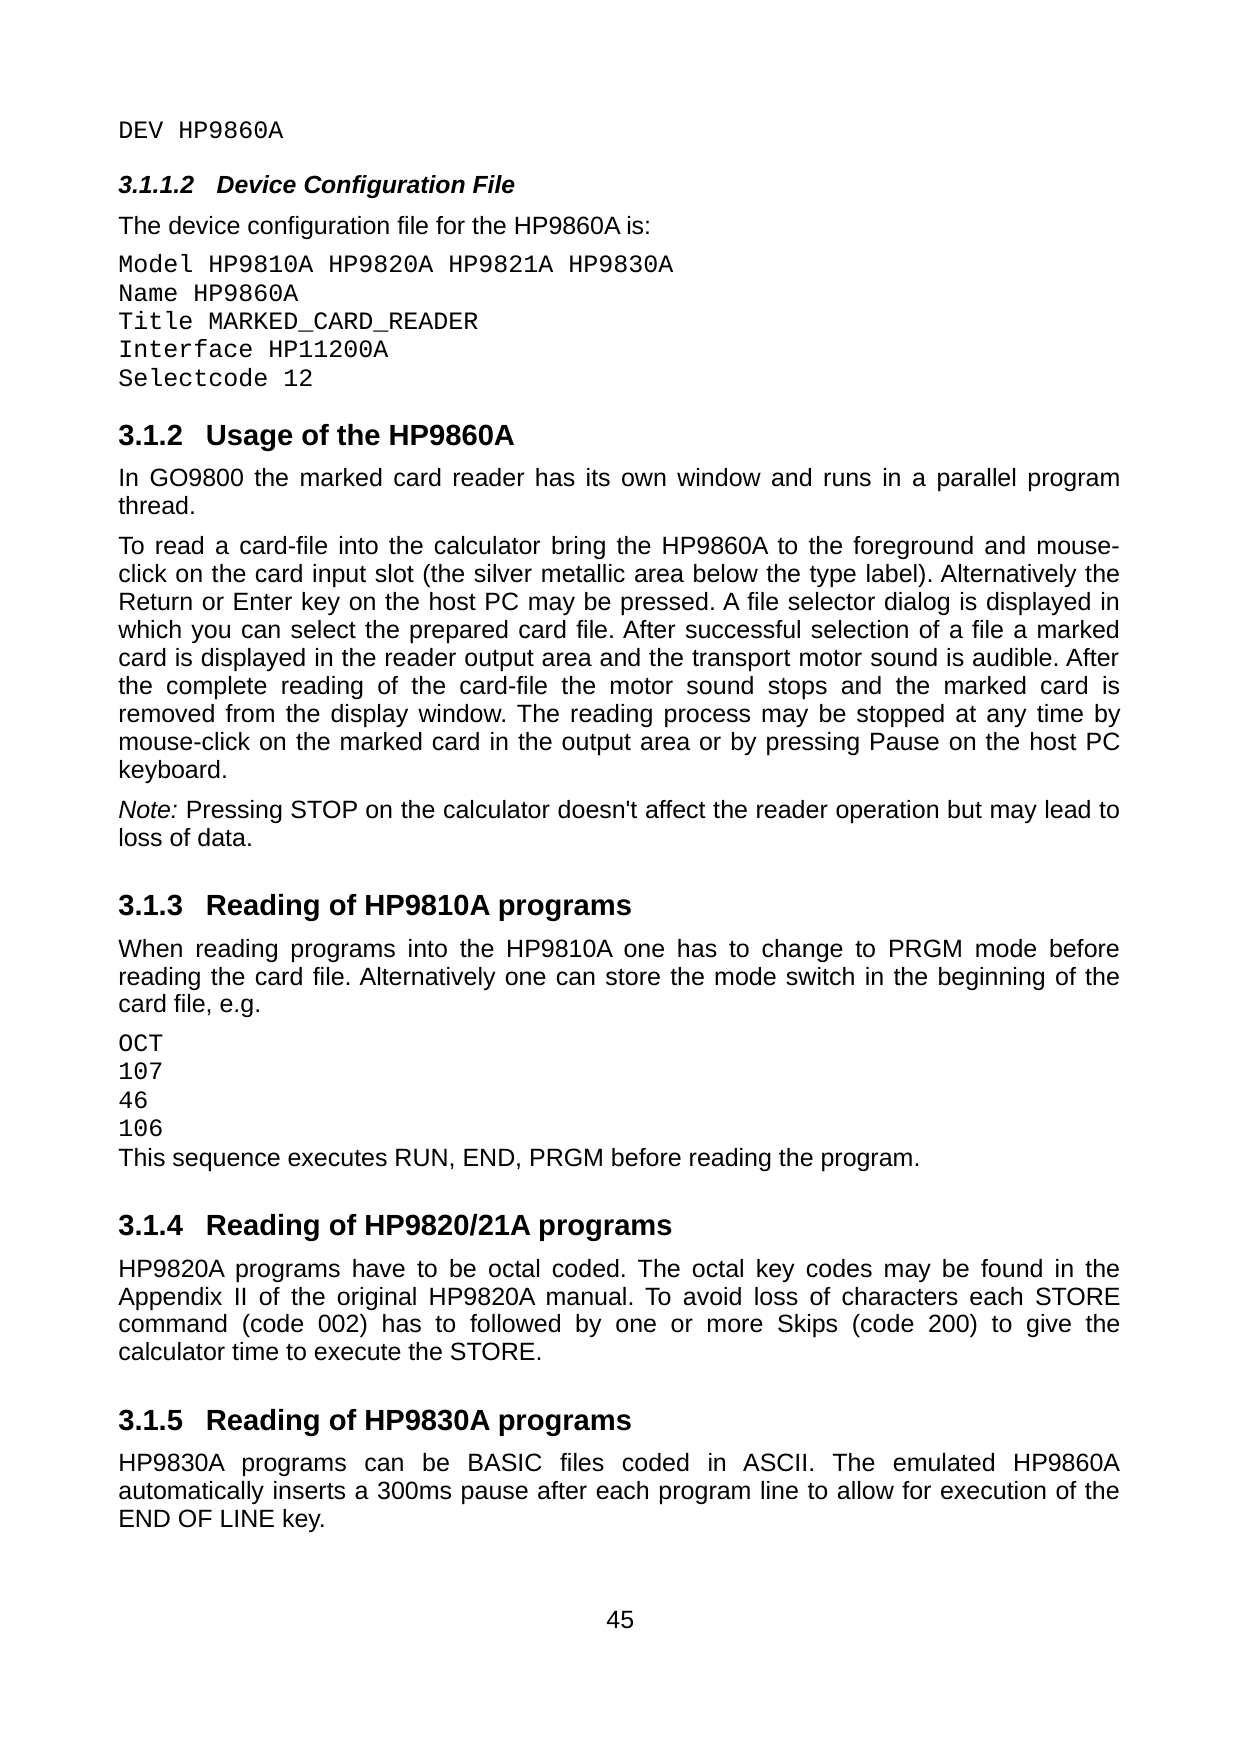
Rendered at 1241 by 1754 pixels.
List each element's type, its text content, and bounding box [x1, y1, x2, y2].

subtitle Reading of HP9810A programs [118, 889, 1122, 922]
text Model HP9810A HP9820A HP9821A HP9830A [118, 252, 1122, 280]
text Selectcode 12 [118, 365, 1122, 394]
text 107 [118, 1059, 1122, 1087]
text In GO9800 the marked card reader has its own window and runs in a parallel program thread. [118, 464, 1122, 520]
text To read a card-file into the calculator bring the HP9860A to the foreground and mouse-click on the card input slot (the silver metallic area below the type label). Alternatively the Return or Enter key on the host PC may be pressed. A file selector dialog is displayed in which you can select the prepared card file. After successful selection of a file a marked card is displayed in the reader output area and the transport motor sound is audible. After the complete reading of the card-file the motor sound stops and the marked card is removed from the display window. The reading process may be stopped at any time by mouse-click on the marked card in the output area or by pressing Pause on the host PC keyboard. [118, 532, 1122, 783]
text This sequence executes RUN, END, PRGM before reading the program. [118, 1144, 1122, 1172]
text Name HP9860A [118, 280, 1122, 309]
subtitle Reading of HP9830A programs [118, 1404, 1122, 1436]
text 46 [118, 1087, 1122, 1116]
subtitle Reading of HP9820/21A programs [118, 1209, 1122, 1242]
text When reading programs into the HP9810A one has to change to PRGM mode before reading the card file. Alternatively one can store the mode switch in the beginning of the card file, e.g. [118, 934, 1122, 1018]
text The device configuration file for the HP9860A is: [118, 212, 1122, 239]
text DEV HP9860A [118, 118, 1122, 146]
text OCT [118, 1031, 1122, 1059]
text 106 [118, 1116, 1122, 1144]
text Title MARKED_CARD_READER [118, 309, 1122, 337]
subtitle Usage of the HP9860A [118, 419, 1122, 451]
text Interface HP11200A [118, 337, 1122, 365]
subtitle Device Configuration File [118, 171, 1122, 199]
text Note: Pressing STOP on the calculator doesn't affect the reader operation but may lead to loss of data. [118, 796, 1122, 852]
text HP9830A programs can be BASIC files coded in ASCII. The emulated HP9860A automatically inserts a 300ms pause after each program line to allow for execution of the END OF LINE key. [118, 1449, 1122, 1532]
text HP9820A programs have to be octal coded. The octal key codes may be found in the Appendix II of the original HP9820A manual. To avoid loss of characters each STORE command (code 002) has to followed by one or more Skips (code 200) to give the calculator time to execute the STORE. [118, 1254, 1122, 1366]
